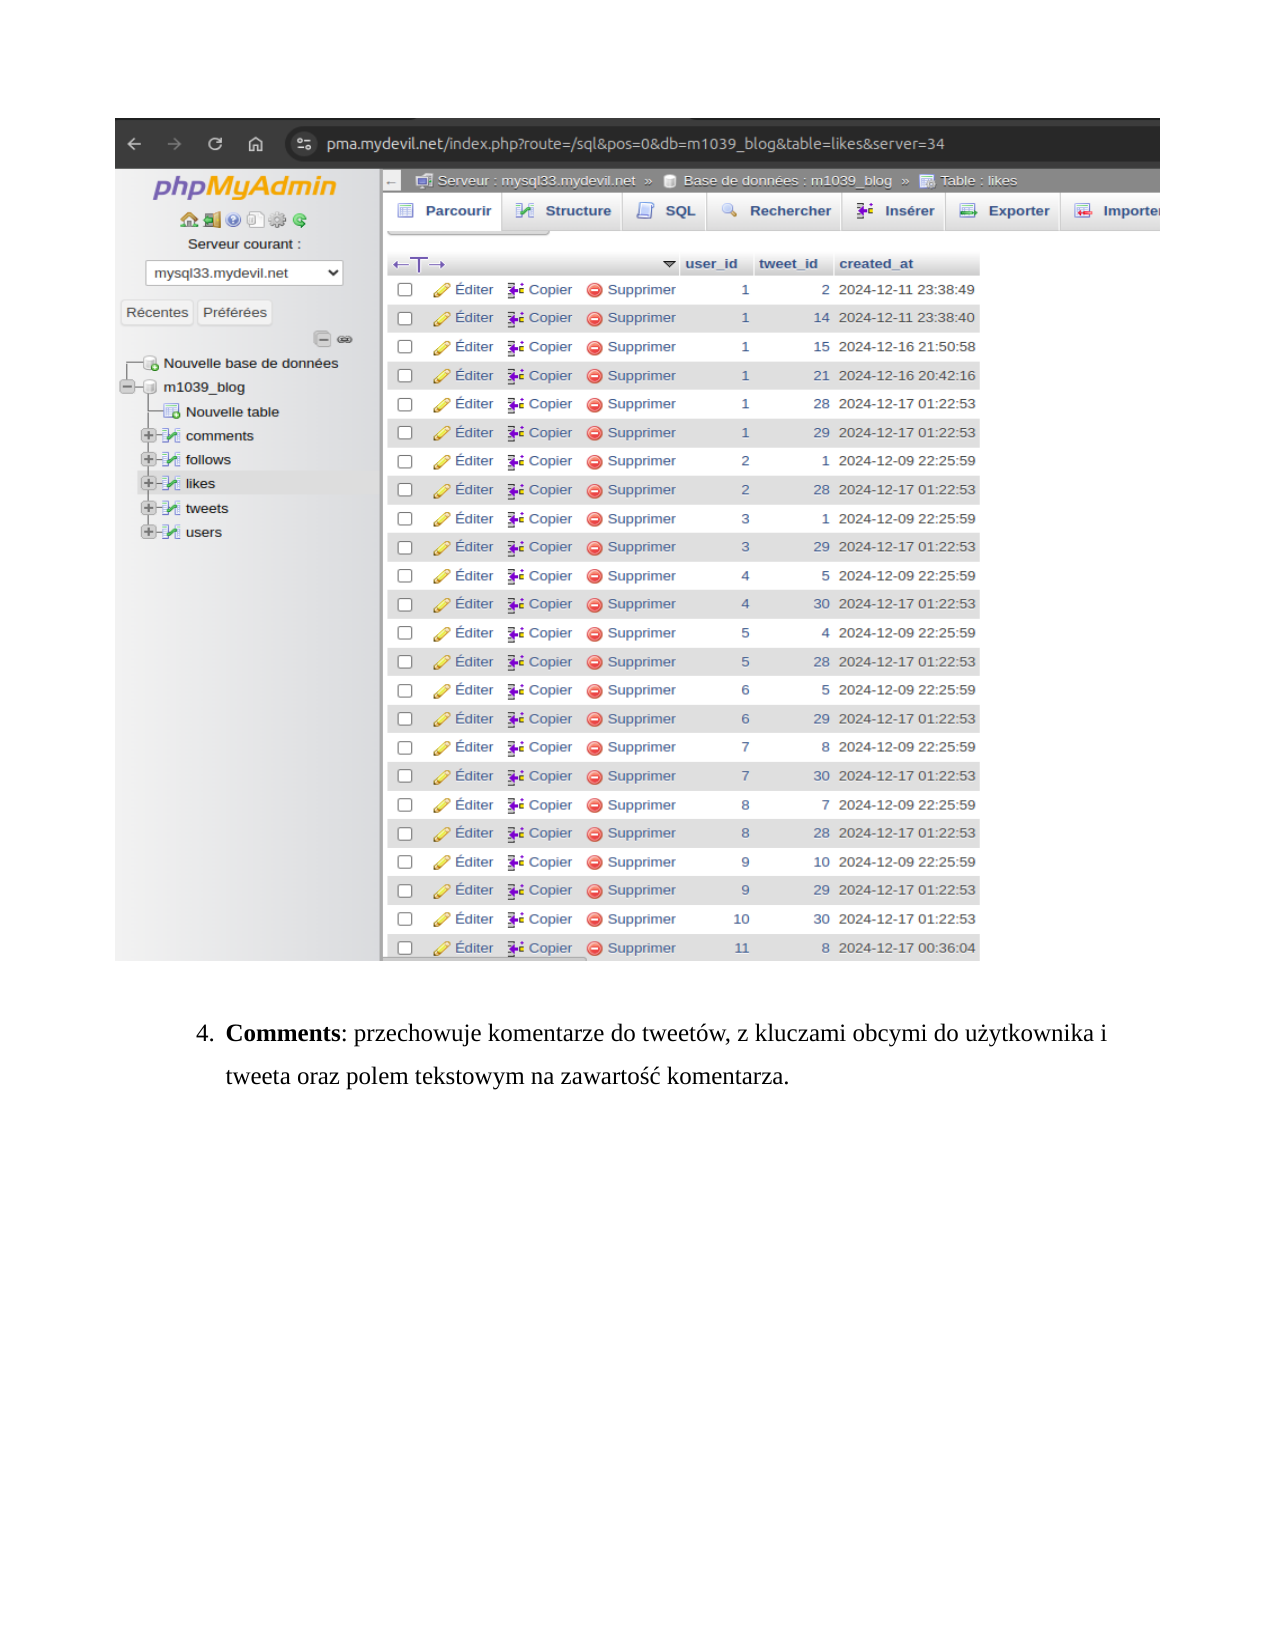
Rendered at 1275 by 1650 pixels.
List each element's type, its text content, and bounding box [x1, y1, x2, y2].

picture [115, 118, 1160, 961]
list Comments: przechowuje komentarze do tweetów, z kluczami obcymi do użytkownika i tweeta oraz polem tekstowym na zawartość komentarza. [196, 1018, 1123, 1090]
